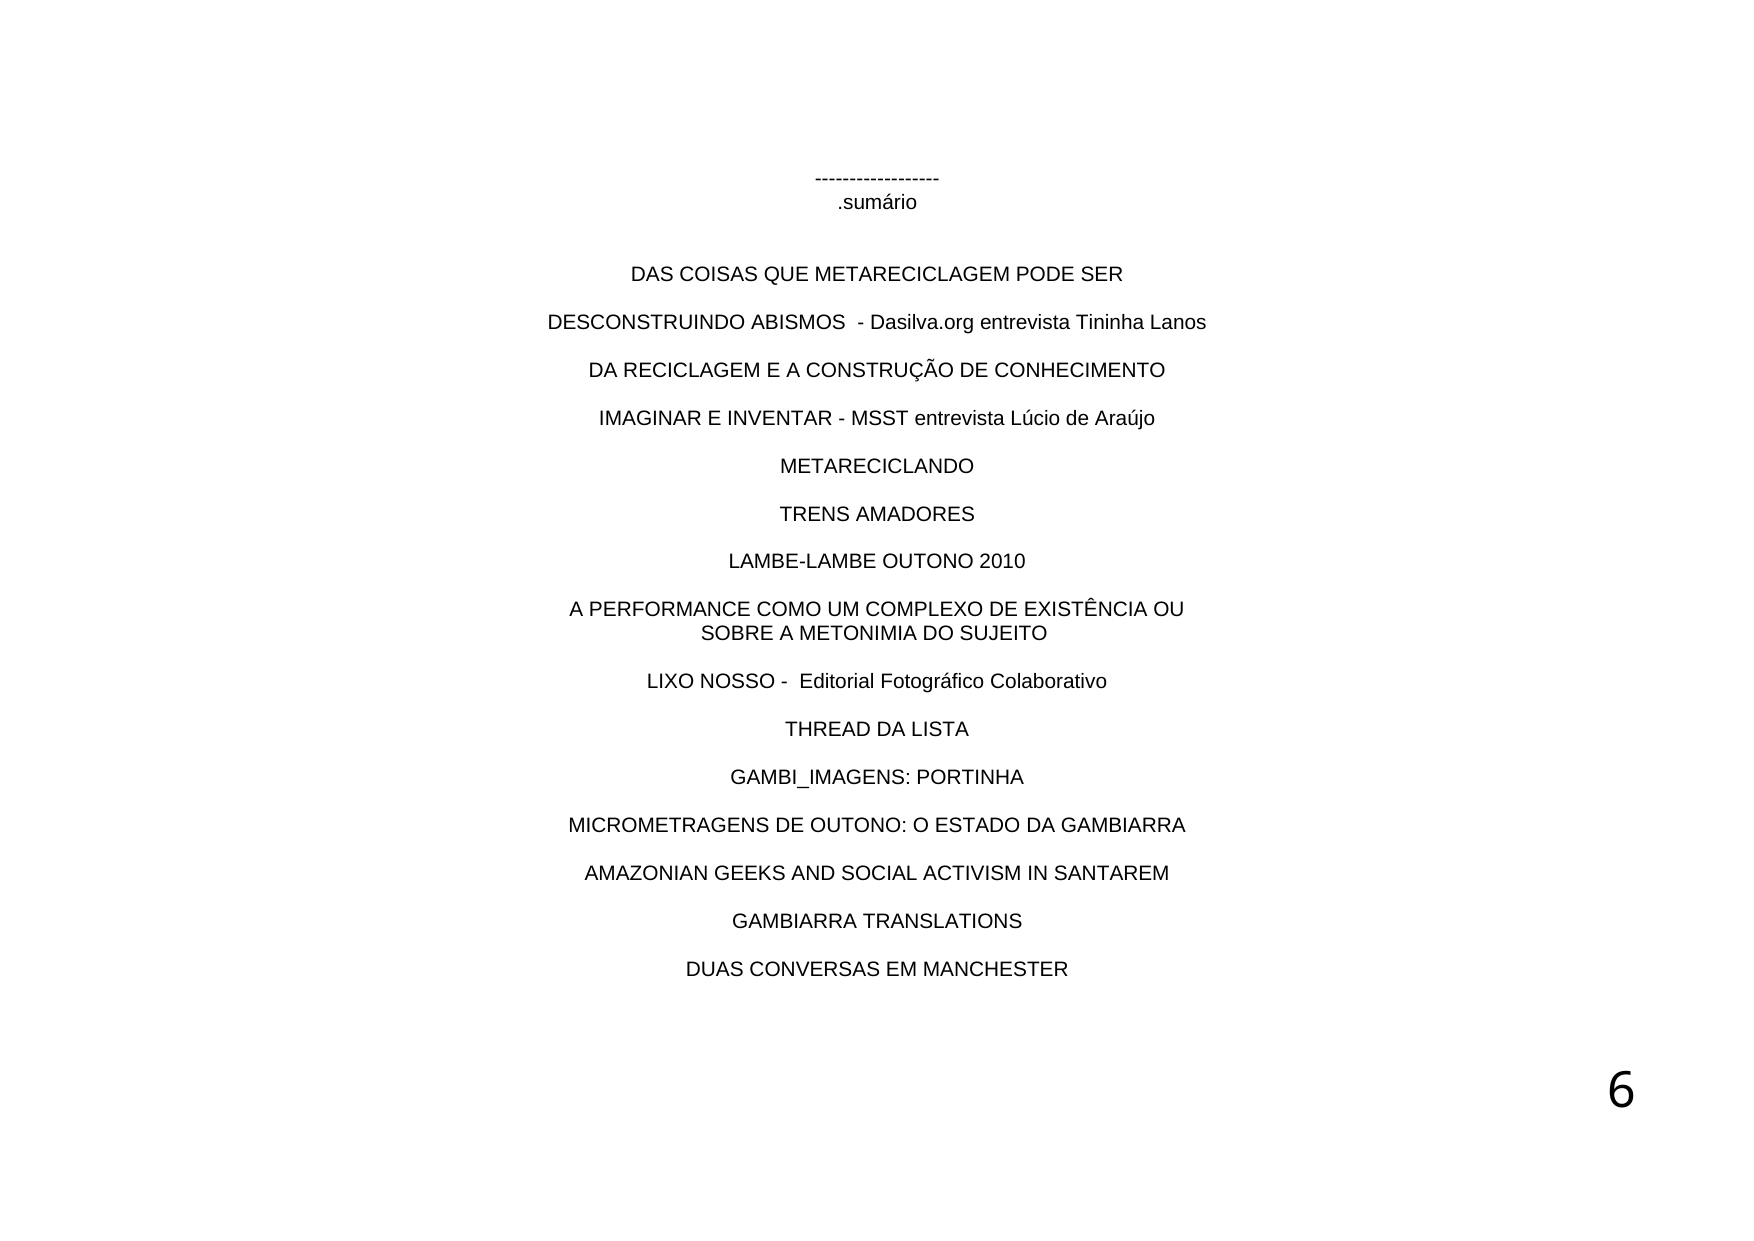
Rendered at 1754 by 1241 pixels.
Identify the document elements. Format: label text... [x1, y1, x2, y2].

text DAS COISAS QUE METARECICLAGEM PODE SER [118, 262, 1636, 286]
text DA RECICLAGEM E A CONSTRUÇÃO DE CONHECIMENTO [118, 358, 1636, 382]
text TRENS AMADORES [118, 501, 1636, 525]
text .sumário [118, 190, 1636, 214]
text A PERFORMANCE COMO UM COMPLEXO DE EXISTÊNCIA OU [118, 597, 1636, 621]
text GAMBI_IMAGENS: PORTINHA [118, 765, 1636, 789]
text DESCONSTRUINDO ABISMOS - Dasilva.org entrevista Tininha Lanos [118, 310, 1636, 334]
text ------------------ [118, 166, 1636, 190]
text THREAD DA LISTA [118, 717, 1636, 741]
text METARECICLANDO [118, 453, 1636, 477]
text MICROMETRAGENS DE OUTONO: O ESTADO DA GAMBIARRA [118, 813, 1636, 837]
text SOBRE A METONIMIA DO SUJEITO [118, 621, 1636, 645]
text GAMBIARRA TRANSLATIONS [118, 909, 1636, 933]
text LAMBE-LAMBE OUTONO 2010 [118, 549, 1636, 573]
text DUAS CONVERSAS EM MANCHESTER [118, 957, 1636, 981]
text AMAZONIAN GEEKS AND SOCIAL ACTIVISM IN SANTAREM [118, 861, 1636, 885]
text IMAGINAR E INVENTAR - MSST entrevista Lúcio de Araújo [118, 406, 1636, 429]
text LIXO NOSSO - Editorial Fotográfico Colaborativo [118, 669, 1636, 693]
